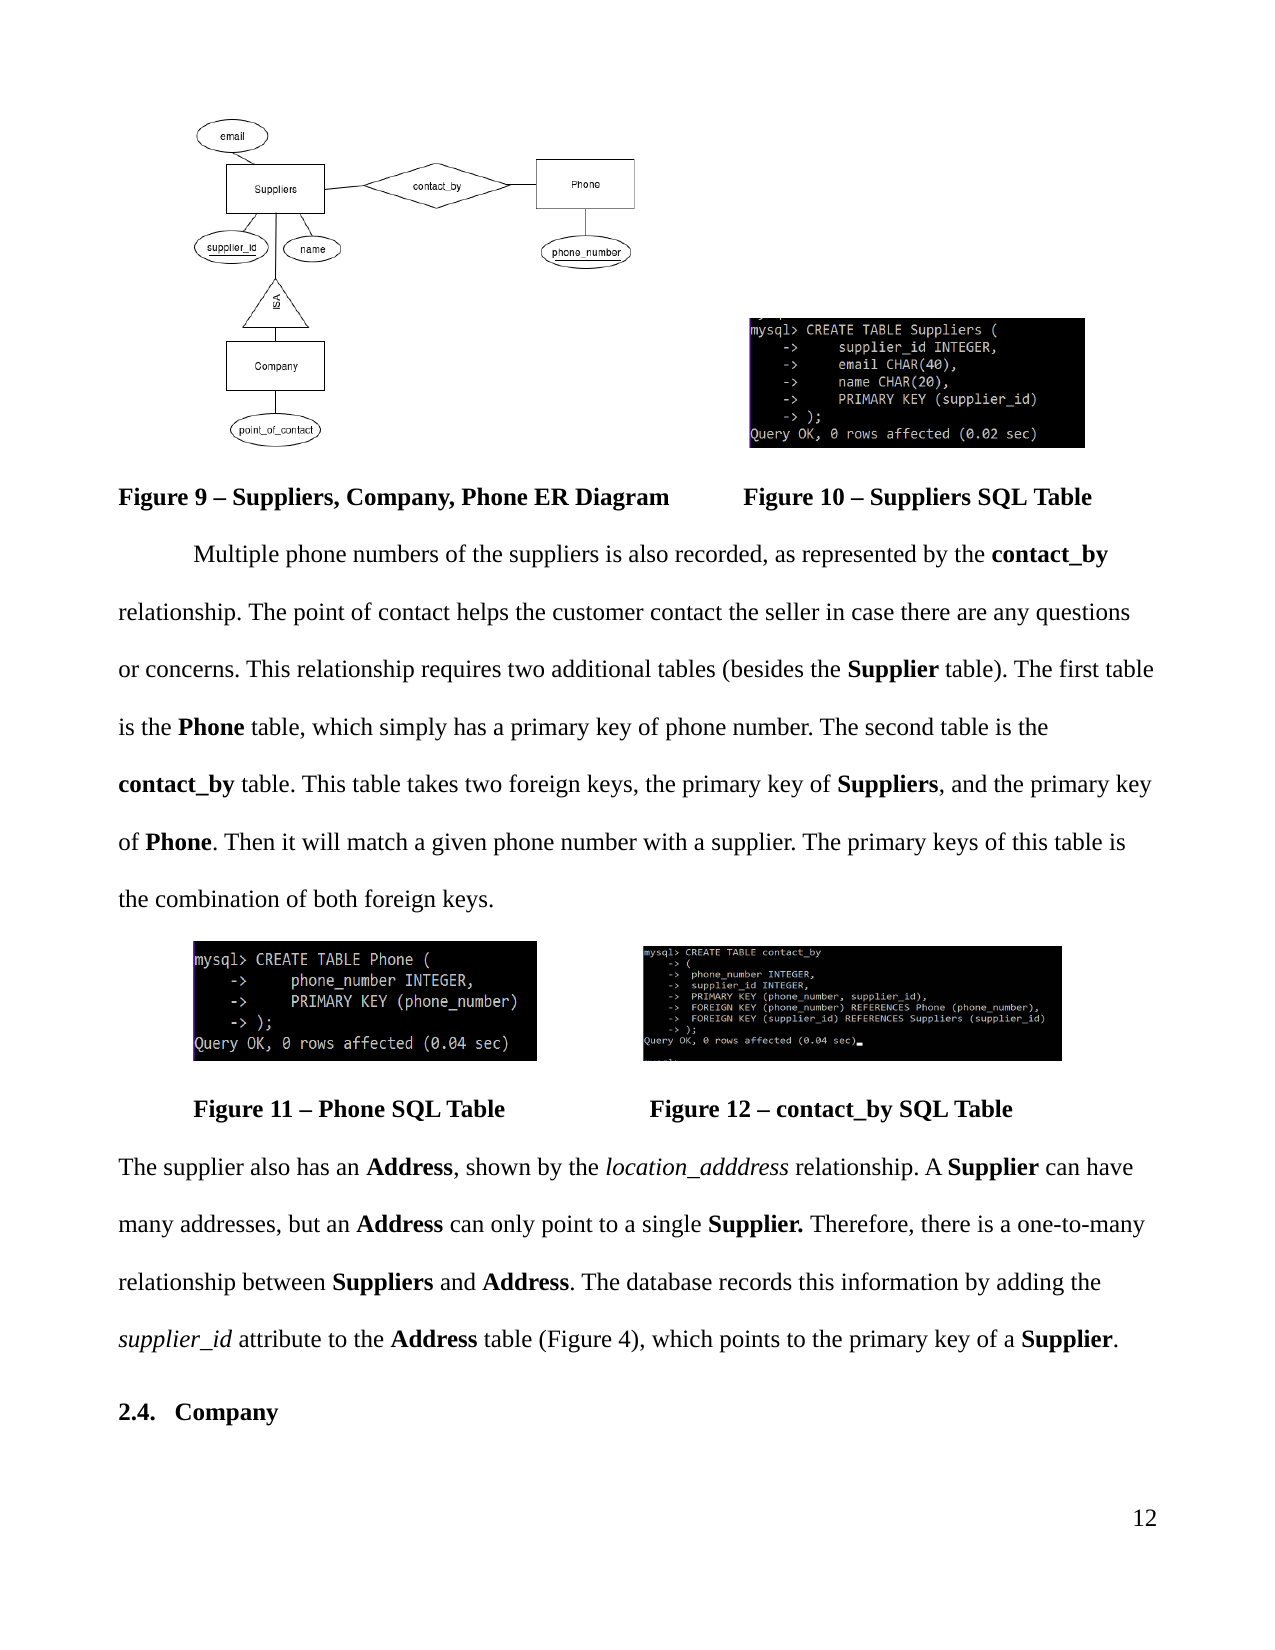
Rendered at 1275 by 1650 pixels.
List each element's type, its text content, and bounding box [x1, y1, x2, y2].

picture [643, 946, 1062, 1061]
text The supplier also has an Address, shown by the location_adddress relationship. A Supplier can have many addresses, but an Address can only point to a single Supplier. Therefore, there is a one-to-many relationship between Suppliers and Address. The database records this information by adding the supplier_id attribute to the Address table (Figure 4), which points to the primary key of a Supplier. [118, 1152, 1157, 1353]
picture [749, 318, 1085, 448]
text Figure 11 – Phone SQL Table Figure 12 – contact_by SQL Table [118, 1094, 1157, 1123]
text Figure 9 – Suppliers, Company, Phone ER Diagram Figure 10 – Suppliers SQL Table [118, 482, 1157, 510]
picture [193, 118, 635, 447]
text Multiple phone numbers of the suppliers is also recorded, as represented by the contact_by relationship. The point of contact helps the customer contact the seller in case there are any questions or concerns. This relationship requires two additional tables (besides the Supplier table). The first table is the Phone table, which simply has a primary key of phone number. The second table is the contact_by table. This table takes two foreign keys, the primary key of Suppliers, and the primary key of Phone. Then it will match a given phone number with a supplier. The primary keys of this table is the combination of both foreign keys. [118, 539, 1157, 913]
picture [193, 941, 537, 1061]
subtitle Company [118, 1397, 1157, 1425]
